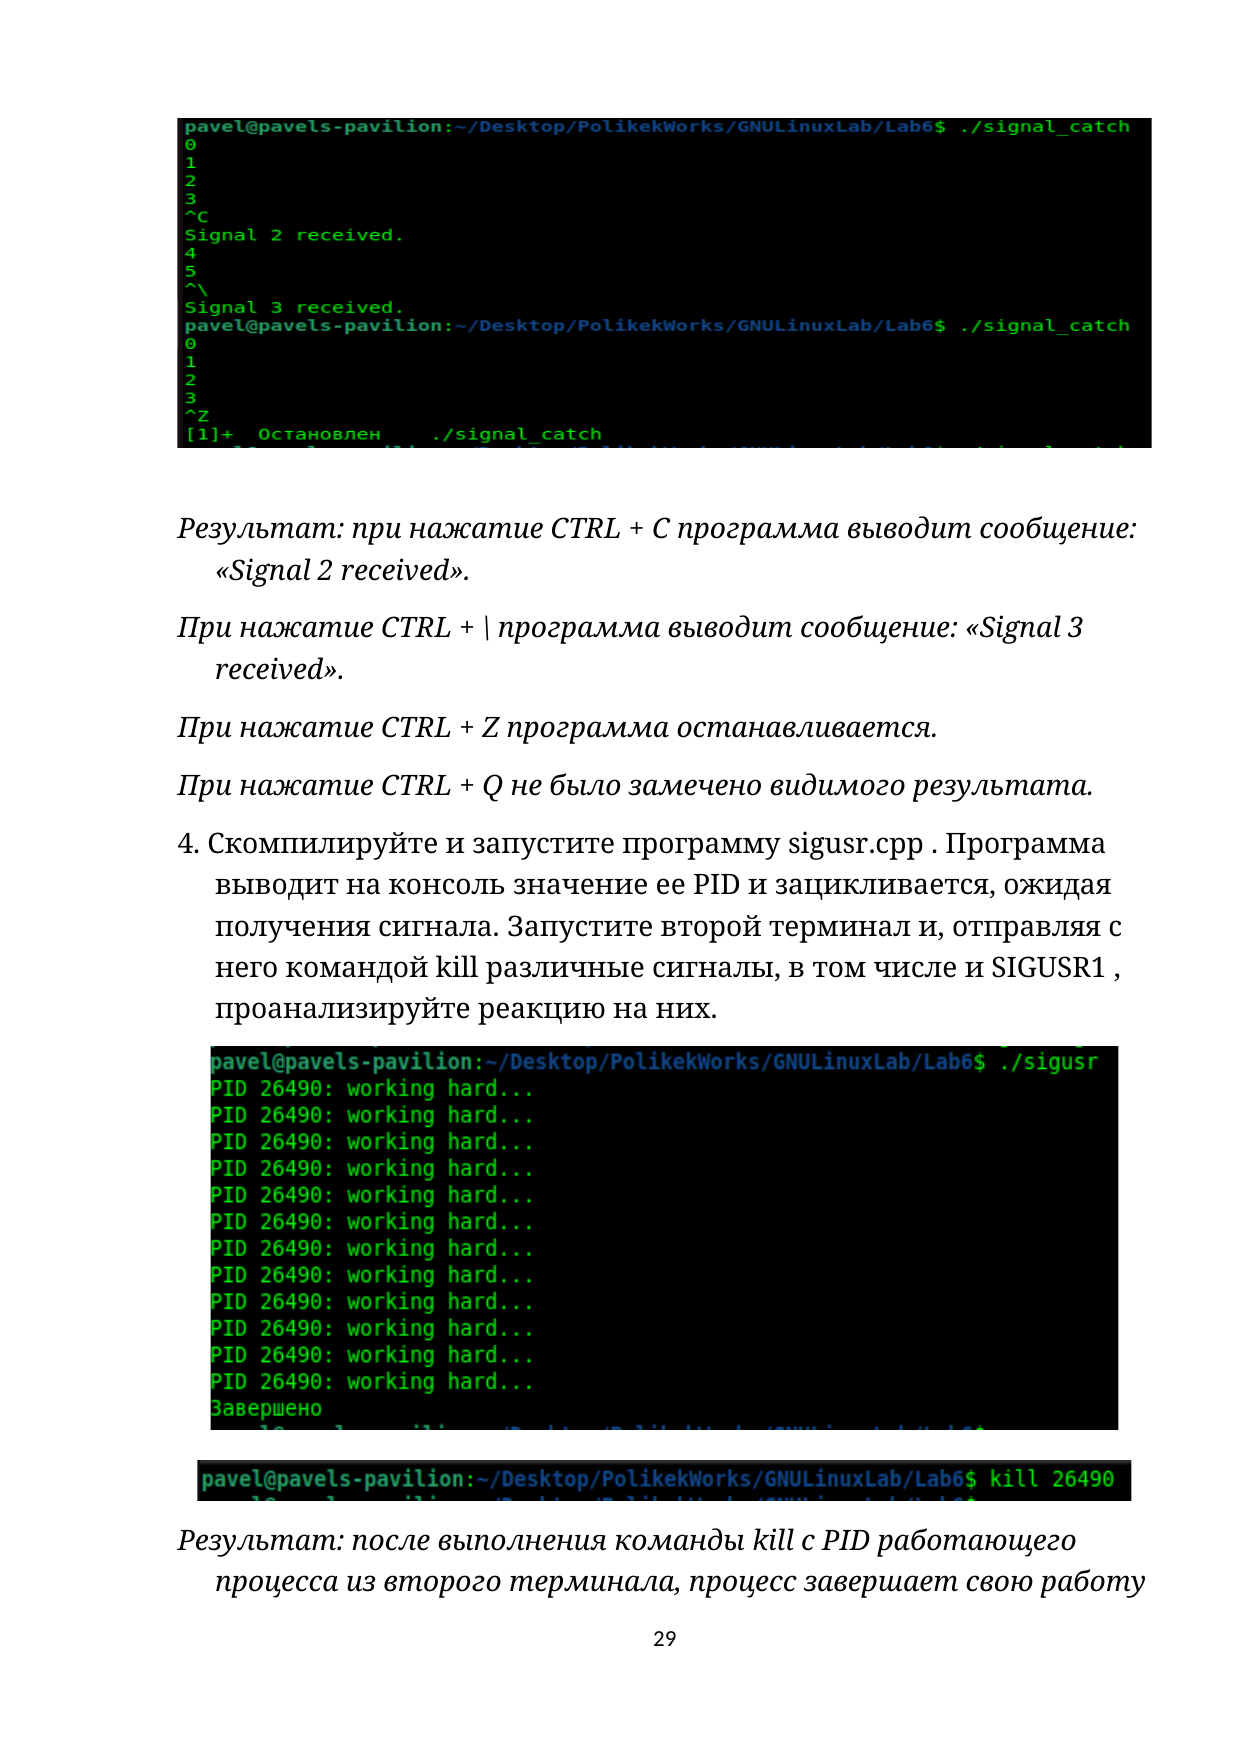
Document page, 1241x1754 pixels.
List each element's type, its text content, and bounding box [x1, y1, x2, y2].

text Результат: при нажатие CTRL + C программа выводит сообщение: «Signal 2 received». [177, 508, 1152, 588]
picture [177, 118, 1152, 448]
text При нажатие CTRL + Z программа останавливается. [177, 707, 1152, 746]
text 4. Скомпилируйте и запустите программу sigusr.cpp . Программа выводит на консоль значение ее PID и зацикливается, ожидая получения сигнала. Запустите второй терминал и, отправляя с него командой kill различные сигналы, в том числе и SIGUSR1 , проанализируйте реакцию на них. [177, 823, 1152, 1027]
text При нажатие CTRL + Q не было замечено видимого результата. [177, 765, 1152, 803]
text Результат: после выполнения команды kill с PID работающего процесса из второго терминала, процесс завершает свою работу [177, 1047, 1152, 1600]
text При нажатие CTRL + \ программа выводит сообщение: «Signal 3 received». [177, 608, 1152, 687]
picture [197, 1460, 1132, 1501]
picture [210, 1046, 1119, 1430]
